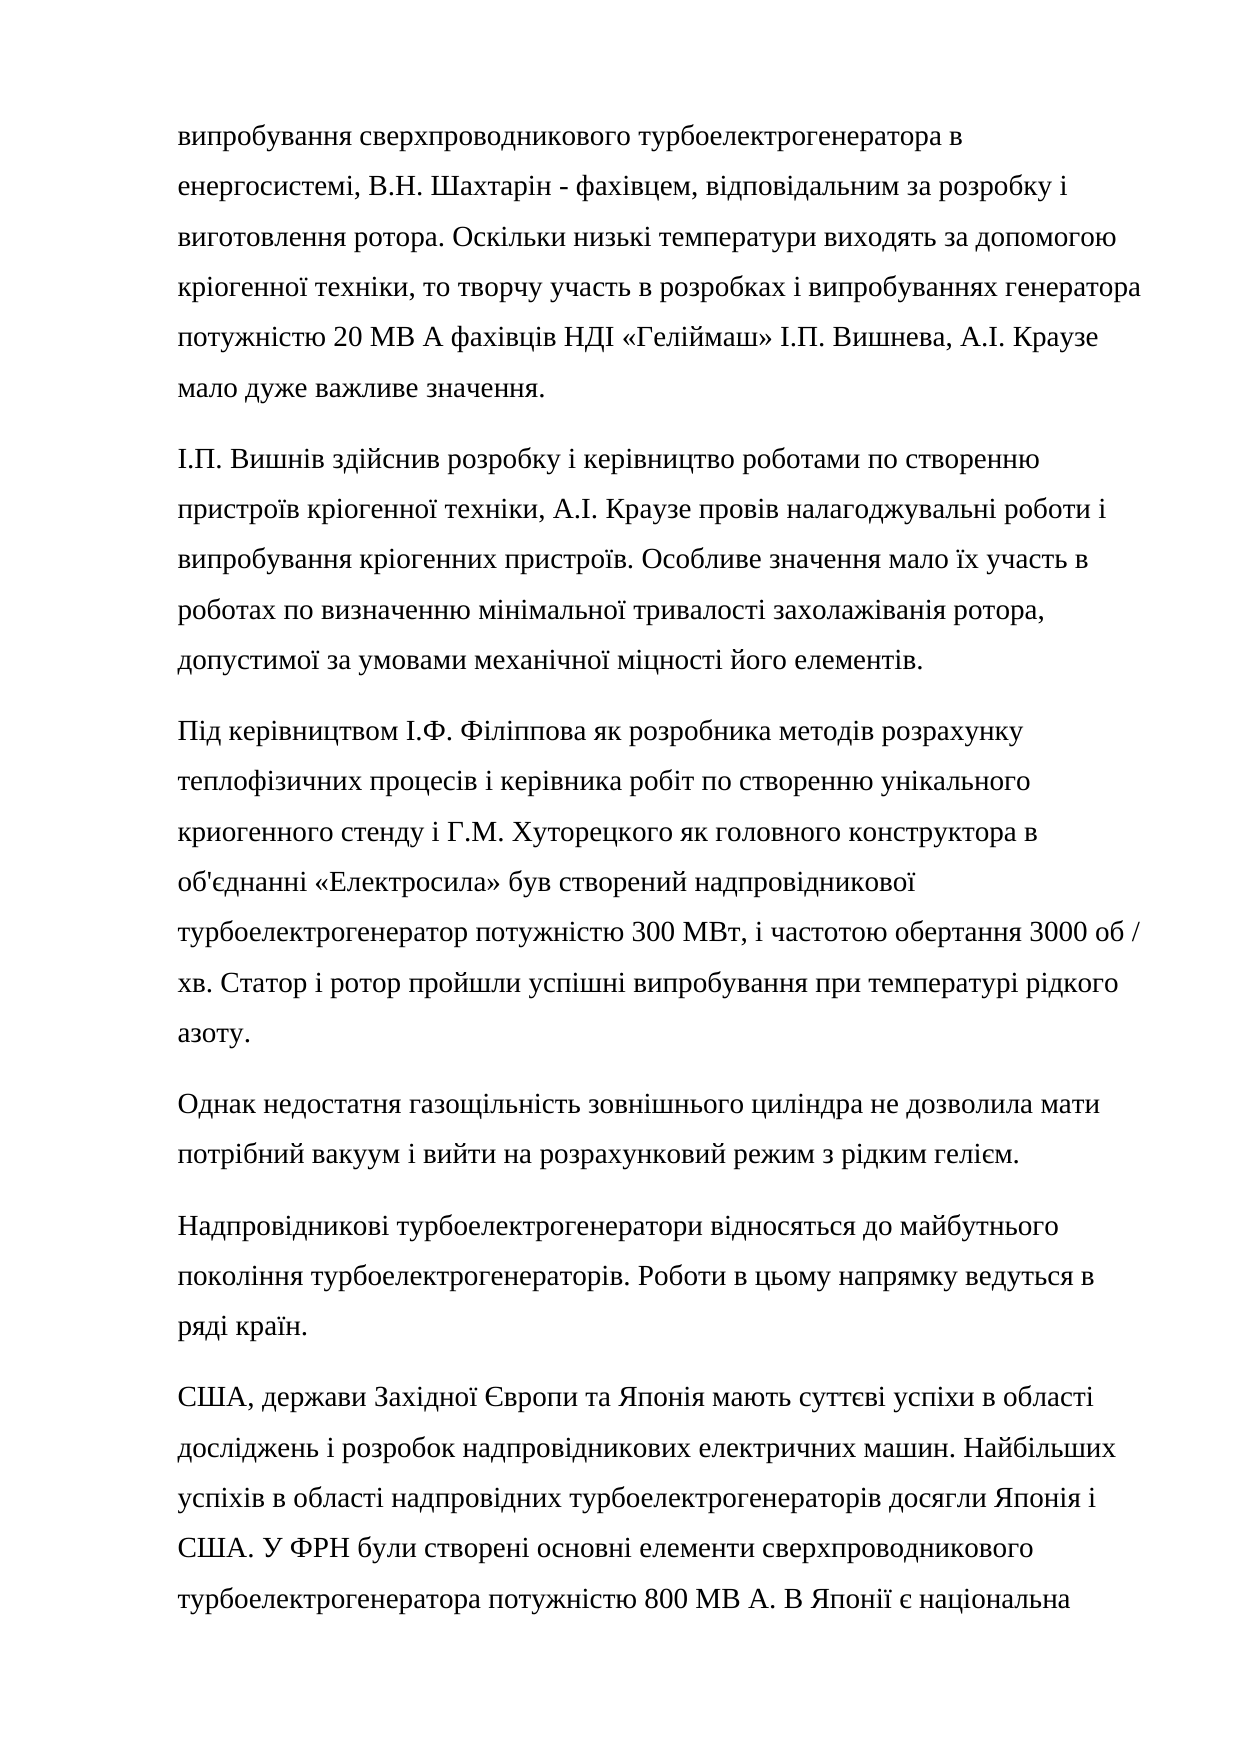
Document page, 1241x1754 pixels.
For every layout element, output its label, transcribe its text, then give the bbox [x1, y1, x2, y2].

text випробування сверхпроводникового турбоелектрогенератора в енергосистемі, В.Н. Шахтарін - фахівцем, відповідальним за розробку і виготовлення ротора. Оскільки низькі температури виходять за допомогою кріогенної техніки, то творчу участь в розробках і випробуваннях генератора потужністю 20 MB А фахівців НДІ «Геліймаш» І.П. Вишнева, А.І. Краузе мало дуже важливе значення. [177, 118, 1152, 403]
text Однак недостатня газощільність зовнішнього циліндра не дозволила мати потрібний вакуум і вийти на розрахунковий режим з рідким гелієм. [177, 1086, 1152, 1170]
text Надпровідникові турбоелектрогенератори відносяться до майбутнього покоління турбоелектрогенераторів. Роботи в цьому напрямку ведуться в ряді країн. [177, 1208, 1152, 1342]
text Під керівництвом І.Ф. Філіппова як розробника методів розрахунку теплофізичних процесів і керівника робіт по створенню унікального криогенного стенду і Г.М. Хуторецкого як головного конструктора в об'єднанні «Електросила» був створений надпровідникової турбоелектрогенератор потужністю 300 МВт, і частотою обертання 3000 об / хв. Статор і ротор пройшли успішні випробування при температурі рідкого азоту. [177, 713, 1152, 1049]
text США, держави Західної Європи та Японія мають суттєві успіхи в області досліджень і розробок надпровідникових електричних машин. Найбільших успіхів в області надпровідних турбоелектрогенераторів досягли Японія і США. У ФРН були створені основні елементи сверхпроводникового турбоелектрогенератора потужністю 800 MB А. В Японії є національна [177, 1379, 1152, 1614]
text І.П. Вишнів здійснив розробку і керівництво роботами по створенню пристроїв кріогенної техніки, А.І. Краузе провів налагоджувальні роботи і випробування кріогенних пристроїв. Особливе значення мало їх участь в роботах по визначенню мінімальної тривалості захолажіванія ротора, допустимої за умовами механічної міцності його елементів. [177, 441, 1152, 676]
